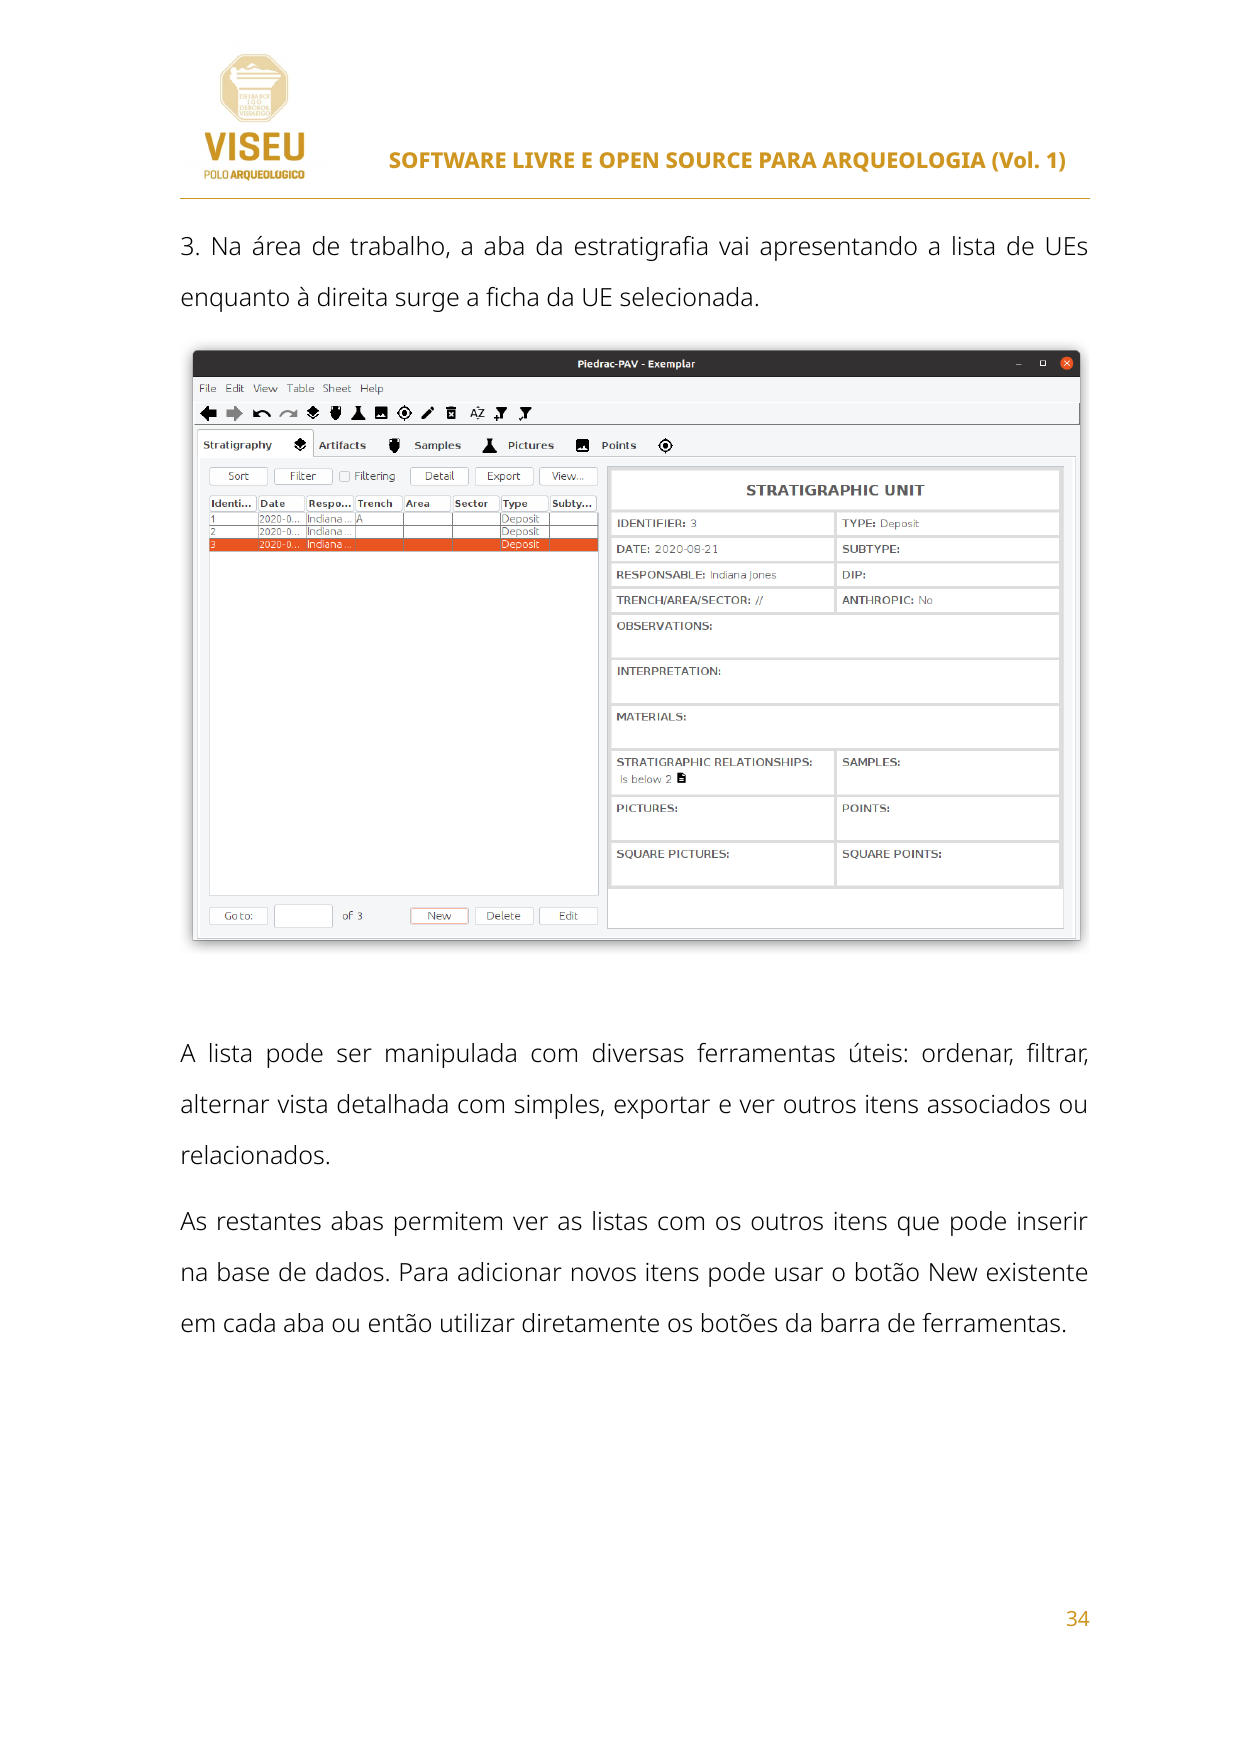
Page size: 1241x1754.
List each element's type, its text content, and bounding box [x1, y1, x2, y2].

picture [180, 338, 1090, 954]
text As restantes abas permitem ver as listas com os outros itens que pode inserir na base de dados. Para adicionar novos itens pode usar o botão New existente em cada aba ou então utilizar diretamente os botões da barra de ferramentas. [180, 1203, 1090, 1339]
text A lista pode ser manipulada com diversas ferramentas úteis: ordenar, filtrar, alternar vista detalhada com simples, exportar e ver outros itens associados ou relacionados. [180, 1036, 1090, 1172]
text 3. Na área de trabalho, a aba da estratigrafia vai apresentando a lista de UEs enquanto à direita surge a ficha da UE selecionada. [180, 228, 1090, 313]
